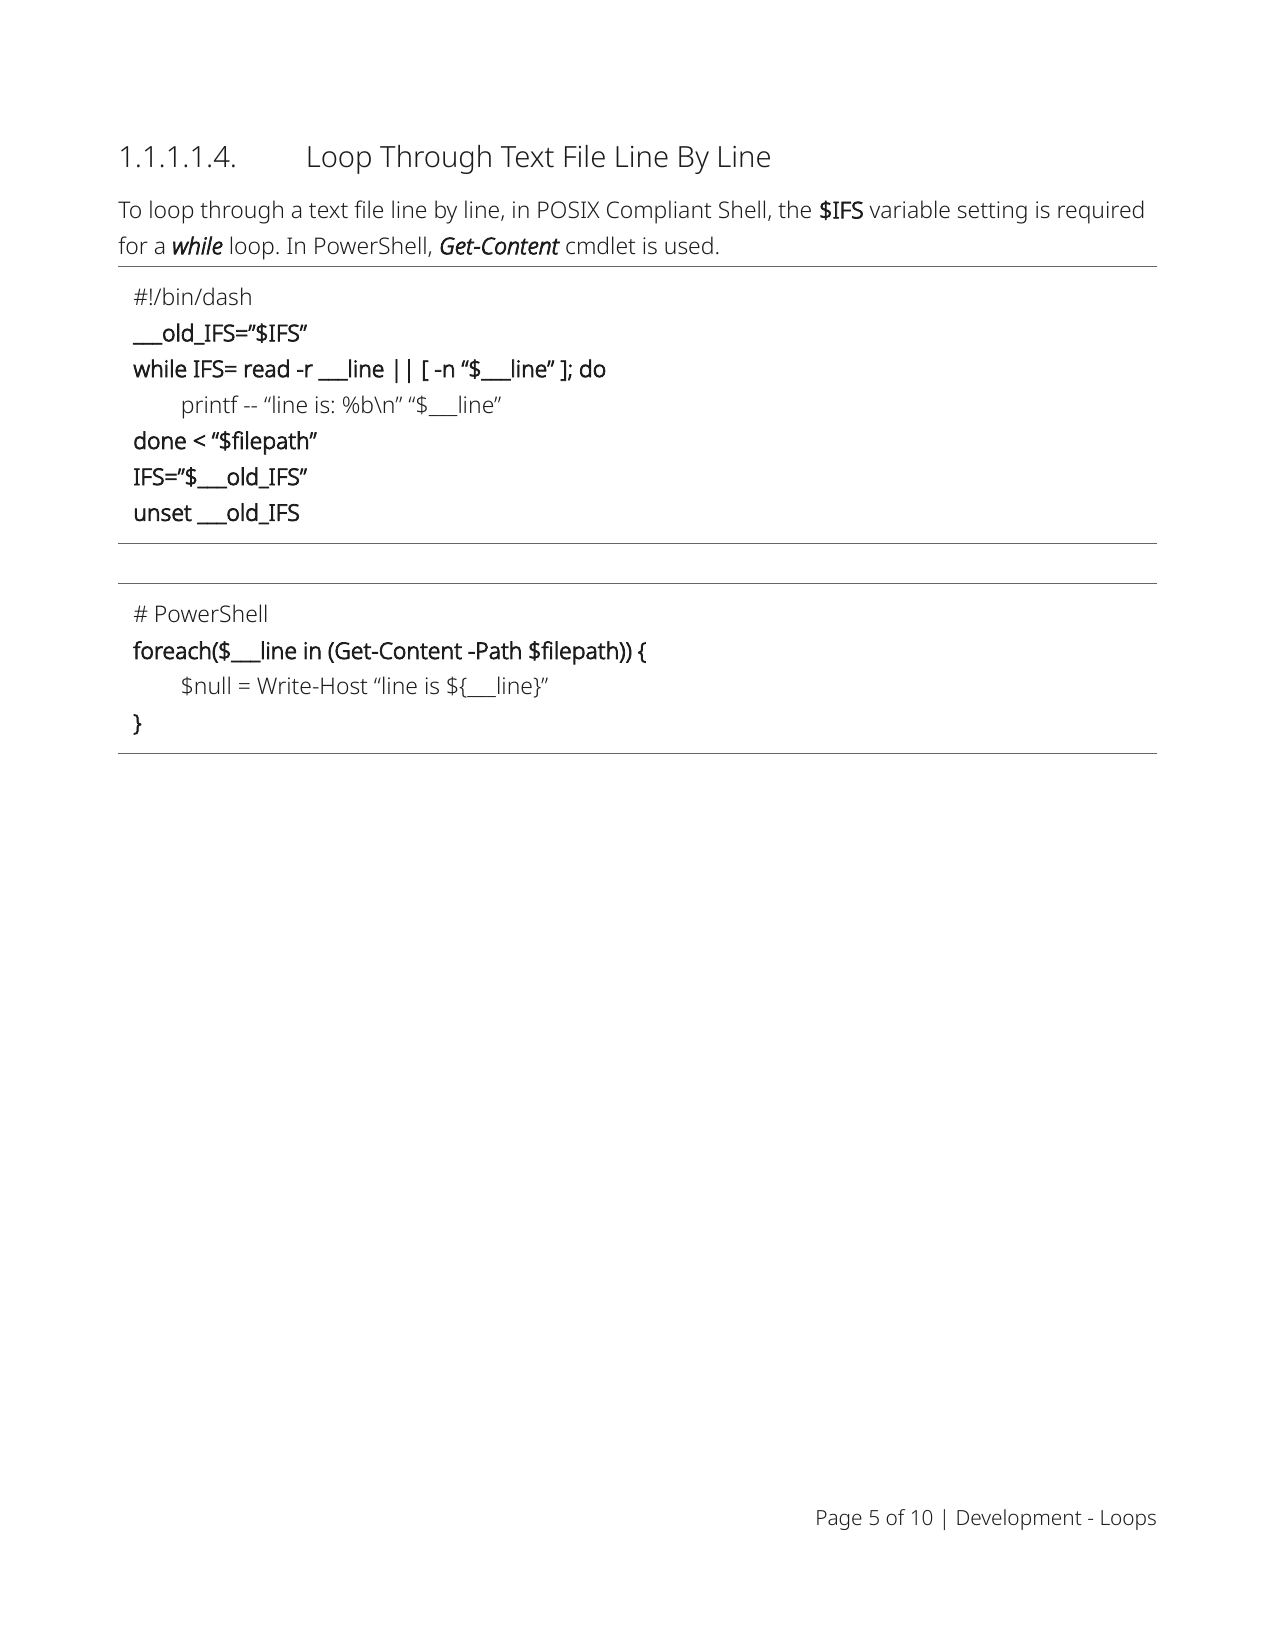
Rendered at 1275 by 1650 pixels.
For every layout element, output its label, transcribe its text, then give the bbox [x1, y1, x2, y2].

text while IFS= read -r ___line || [ -n “$___line” ]; do [118, 337, 1157, 373]
text } [118, 691, 1157, 753]
text IFS=”$___old_IFS” [118, 445, 1157, 481]
text unset ___old_IFS [118, 481, 1157, 543]
text ___old_IFS=”$IFS” [118, 302, 1157, 337]
text # PowerShell [118, 584, 1157, 619]
text #!/bin/dash [118, 267, 1157, 302]
text printf -- “line is: %b\n” “$___line” [118, 373, 1157, 409]
subtitle Loop Through Text File Line By Line [118, 136, 1157, 176]
text $null = Write-Host “line is ${___line}” [118, 655, 1157, 691]
text foreach($___line in (Get-Content -Path $filepath)) { [118, 619, 1157, 655]
text To loop through a text file line by line, in POSIX Compliant Shell, the $IFS variable setting is required for a while loop. In PowerShell, Get-Content cmdlet is used. [118, 194, 1157, 261]
text done < “$filepath” [118, 409, 1157, 445]
